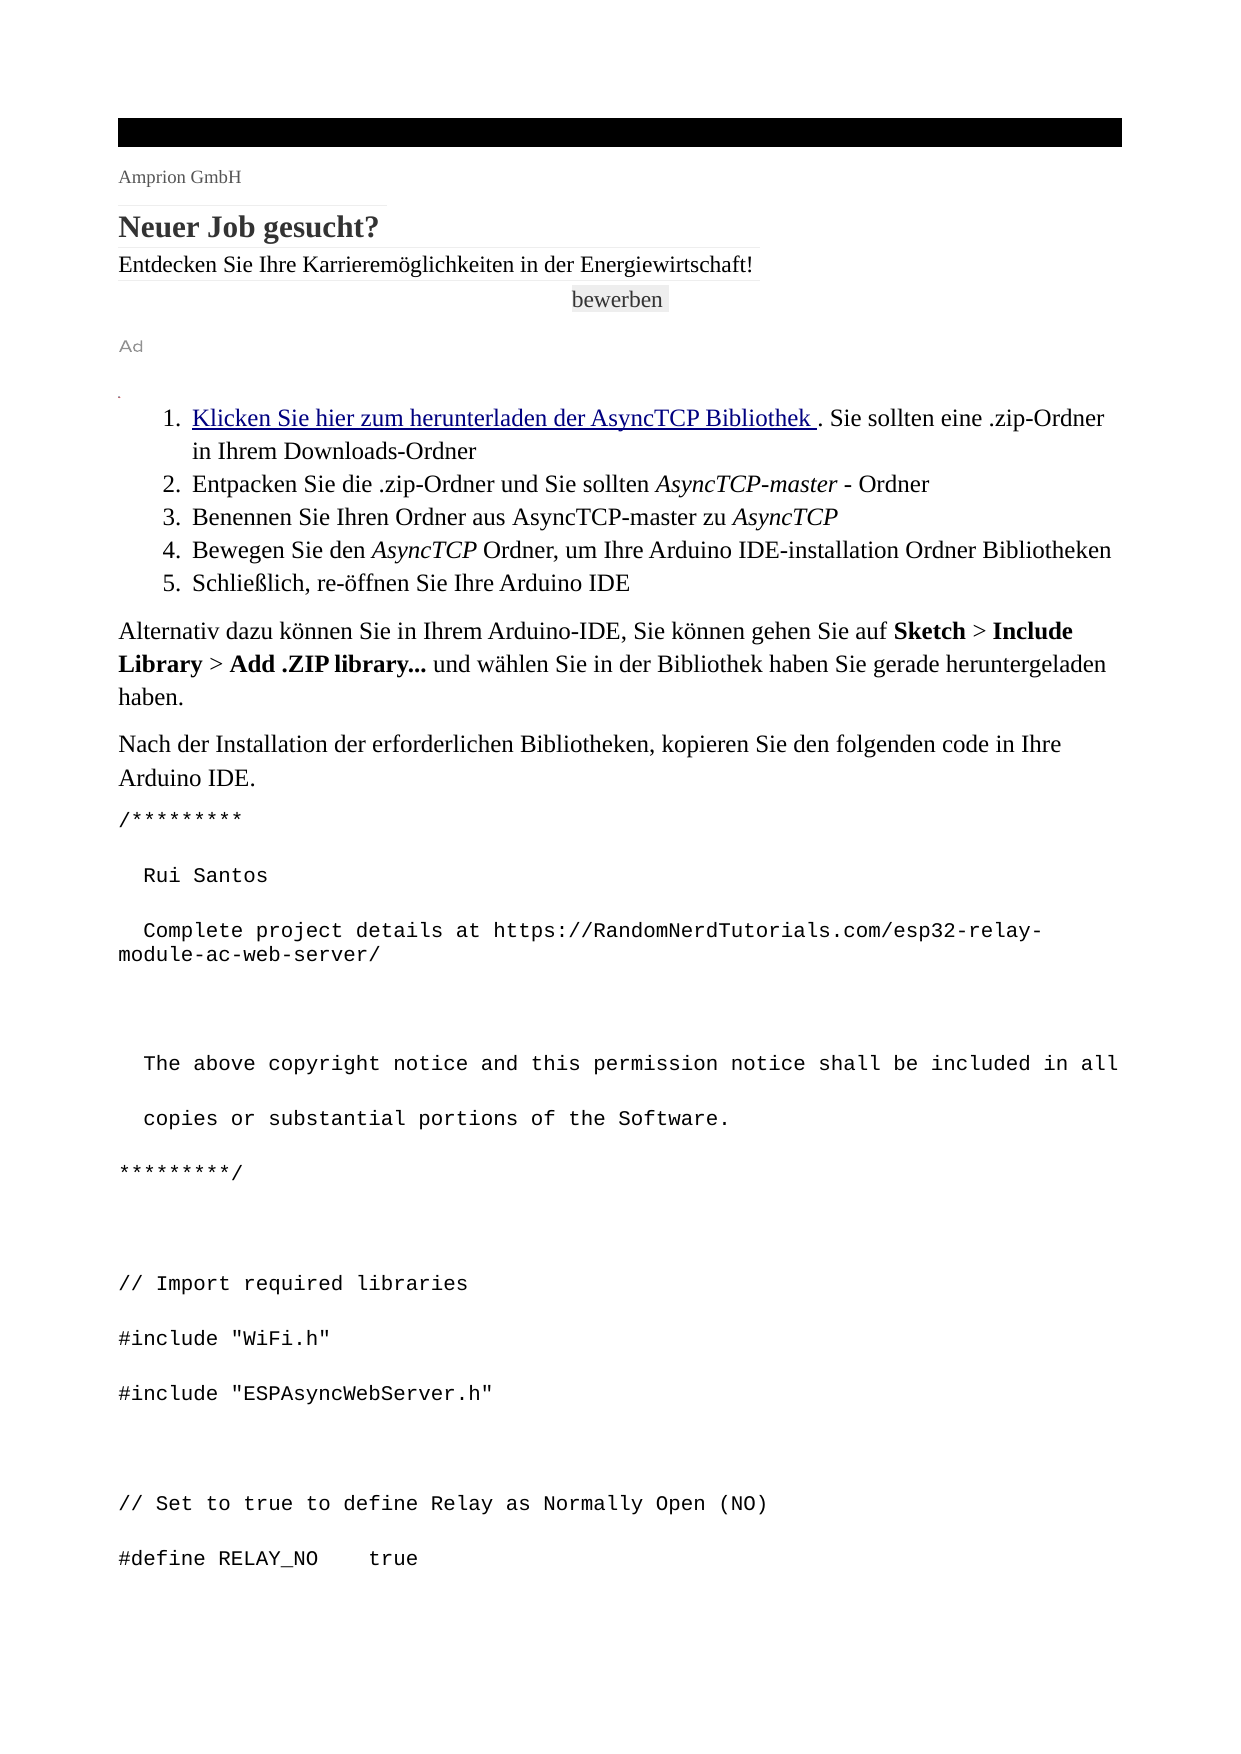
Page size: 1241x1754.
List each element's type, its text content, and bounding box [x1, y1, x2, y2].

text bewerben [118, 285, 1122, 312]
text copies or substantial portions of the Software. [118, 1108, 1122, 1132]
list Benennen Sie Ihren Ordner aus AsyncTCP-master zu AsyncTCP [162, 502, 1122, 531]
text // Set to true to define Relay as Normally Open (NO) [118, 1493, 1122, 1516]
text Entdecken Sie Ihre Karrieremöglichkeiten in der Energiewirtschaft! [118, 247, 1122, 280]
text #include "ESPAsyncWebServer.h" [118, 1383, 1122, 1406]
text /********* [118, 810, 1122, 834]
text #define RELAY_NO true [118, 1547, 1122, 1571]
subtitle Neuer Job gesucht? [118, 205, 1122, 247]
text Nach der Installation der erforderlichen Bibliotheken, kopieren Sie den folgenden code in Ihre Arduino IDE. [118, 729, 1122, 791]
text *********/ [118, 1163, 1122, 1187]
list Schließlich, re-öffnen Sie Ihre Arduino IDE [162, 568, 1122, 597]
text Amprion GmbH [118, 166, 1122, 187]
text Complete project details at https://RandomNerdTutorials.com/esp32-relay-module-ac-web-server/ [118, 920, 1122, 967]
text The above copyright notice and this permission notice shall be included in all [118, 1053, 1122, 1077]
list Klicken Sie hier zum herunterladen der AsyncTCP Bibliothek . Sie sollten eine .zip-Ordner in Ihrem Downloads-Ordner [162, 403, 1122, 465]
text #include "WiFi.h" [118, 1328, 1122, 1352]
text Alternativ dazu können Sie in Ihrem Arduino-IDE, Sie können gehen Sie auf Sketch > Include Library > Add .ZIP library... und wählen Sie in der Bibliothek haben Sie gerade heruntergeladen haben. [118, 616, 1122, 711]
text Rui Santos [118, 865, 1122, 889]
list Bewegen Sie den AsyncTCP Ordner, um Ihre Arduino IDE-installation Ordner Bibliotheken [162, 535, 1122, 564]
text // Import required libraries [118, 1273, 1122, 1297]
list Entpacken Sie die .zip-Ordner und Sie sollten AsyncTCP-master - Ordner [162, 469, 1122, 498]
